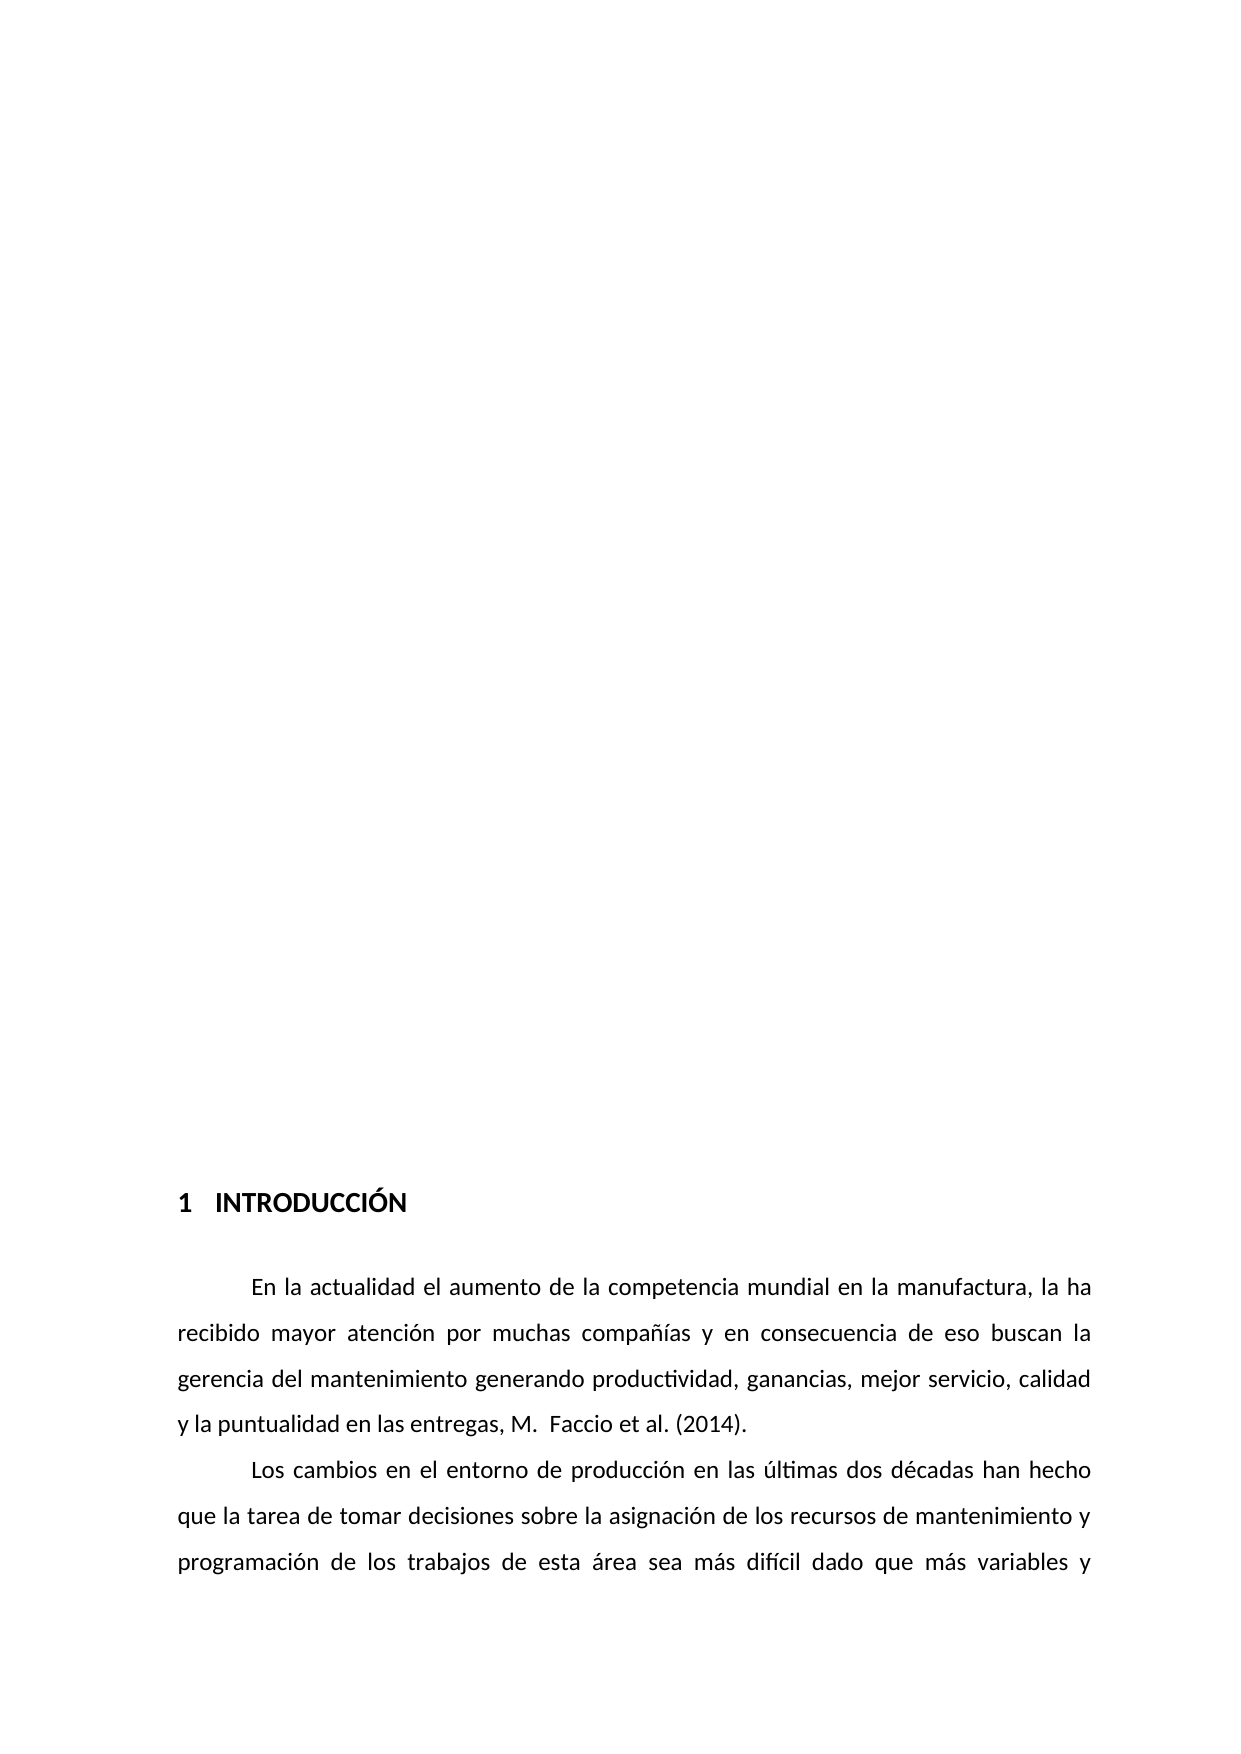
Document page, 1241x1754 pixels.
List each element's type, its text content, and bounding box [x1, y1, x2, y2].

text Los cambios en el entorno de producción en las últimas dos décadas han hecho que la tarea de tomar decisiones sobre la asignación de los recursos de mantenimiento y programación de los trabajos de esta área sea más difícil dado que más variables y [177, 1454, 1093, 1576]
text En la actualidad el aumento de la competencia mundial en la manufactura, la ha recibido mayor atención por muchas compañías y en consecuencia de eso buscan la gerencia del mantenimiento generando productividad, ganancias, mejor servicio, calidad y la puntualidad en las entregas, M. Faccio et al. (2014). [177, 1271, 1093, 1439]
list INTRODUCCIÓN [177, 1184, 1093, 1220]
